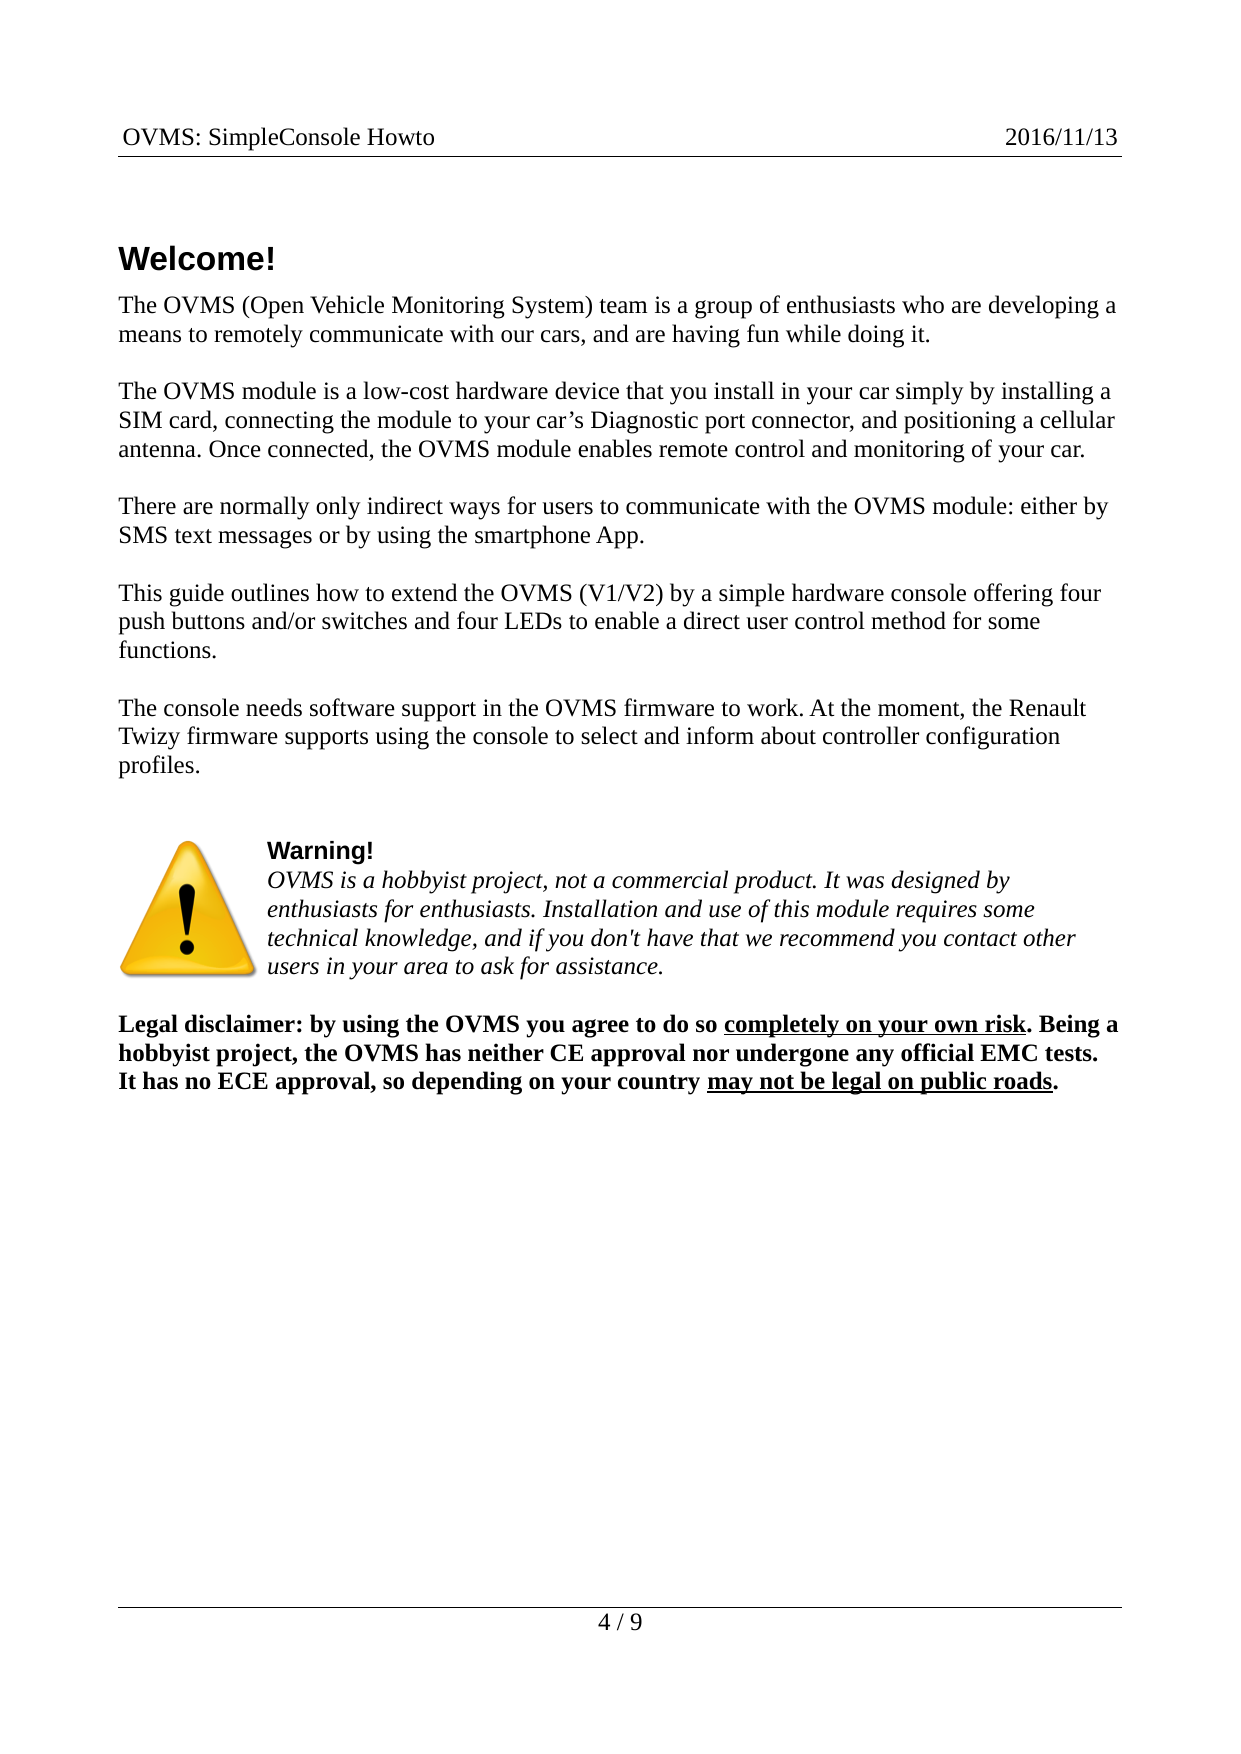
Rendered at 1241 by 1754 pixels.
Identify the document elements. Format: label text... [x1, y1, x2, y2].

text OVMS is a hobbyist project, not a commercial product. It was designed by enthusiasts for enthusiasts. Installation and use of this module requires some technical knowledge, and if you don't have that we recommend you contact other users in your area to ask for assistance. [267, 865, 1122, 980]
text The OVMS module is a low-cost hardware device that you install in your car simply by installing a SIM card, connecting the module to your car’s Diagnostic port connector, and positioning a cellular antenna. Once connected, the OVMS module enables remote control and monitoring of your car. [118, 376, 1122, 463]
text Warning! [267, 836, 1122, 865]
text This guide outlines how to extend the OVMS (V1/V2) by a simple hardware console offering four push buttons and/or switches and four LEDs to enable a direct user control method for some functions. [118, 578, 1122, 664]
text There are normally only indirect ways for users to communicate with the OVMS module: either by SMS text messages or by using the smartphone App. [118, 491, 1122, 549]
text The OVMS (Open Vehicle Monitoring System) team is a group of enthusiasts who are developing a means to remotely communicate with our cars, and are having fun while doing it. [118, 290, 1122, 348]
picture [118, 839, 260, 981]
text The console needs software support in the OVMS firmware to work. At the moment, the Renault Twizy firmware supports using the console to select and inform about controller configuration profiles. [118, 693, 1122, 779]
text Legal disclaimer: by using the OVMS you agree to do so completely on your own risk. Being a hobbyist project, the OVMS has neither CE approval nor undergone any official EMC tests. It has no ECE approval, so depending on your country may not be legal on public roads. [118, 1009, 1122, 1095]
subtitle Welcome! [118, 239, 1122, 278]
